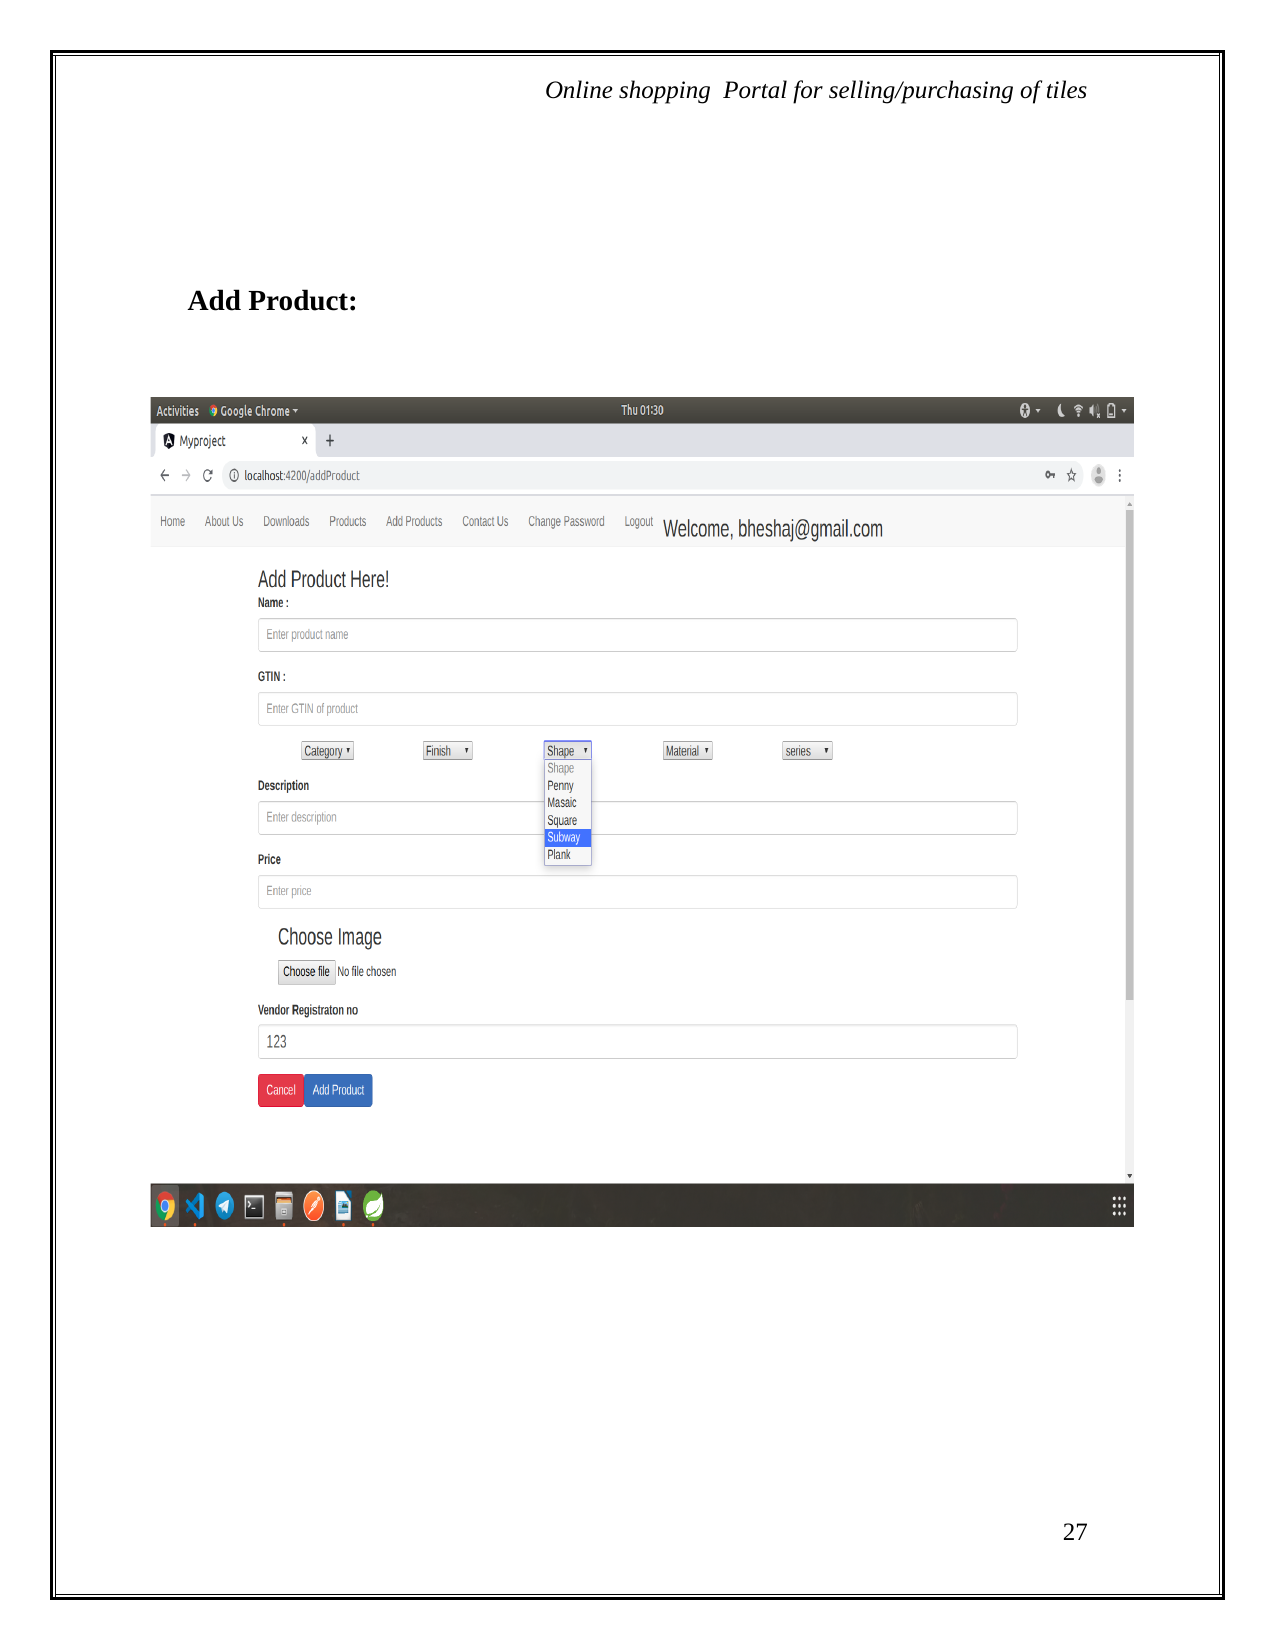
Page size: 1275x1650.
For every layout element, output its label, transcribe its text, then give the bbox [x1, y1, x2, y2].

text Add Product: [187, 283, 1087, 317]
picture [150, 397, 1134, 1227]
